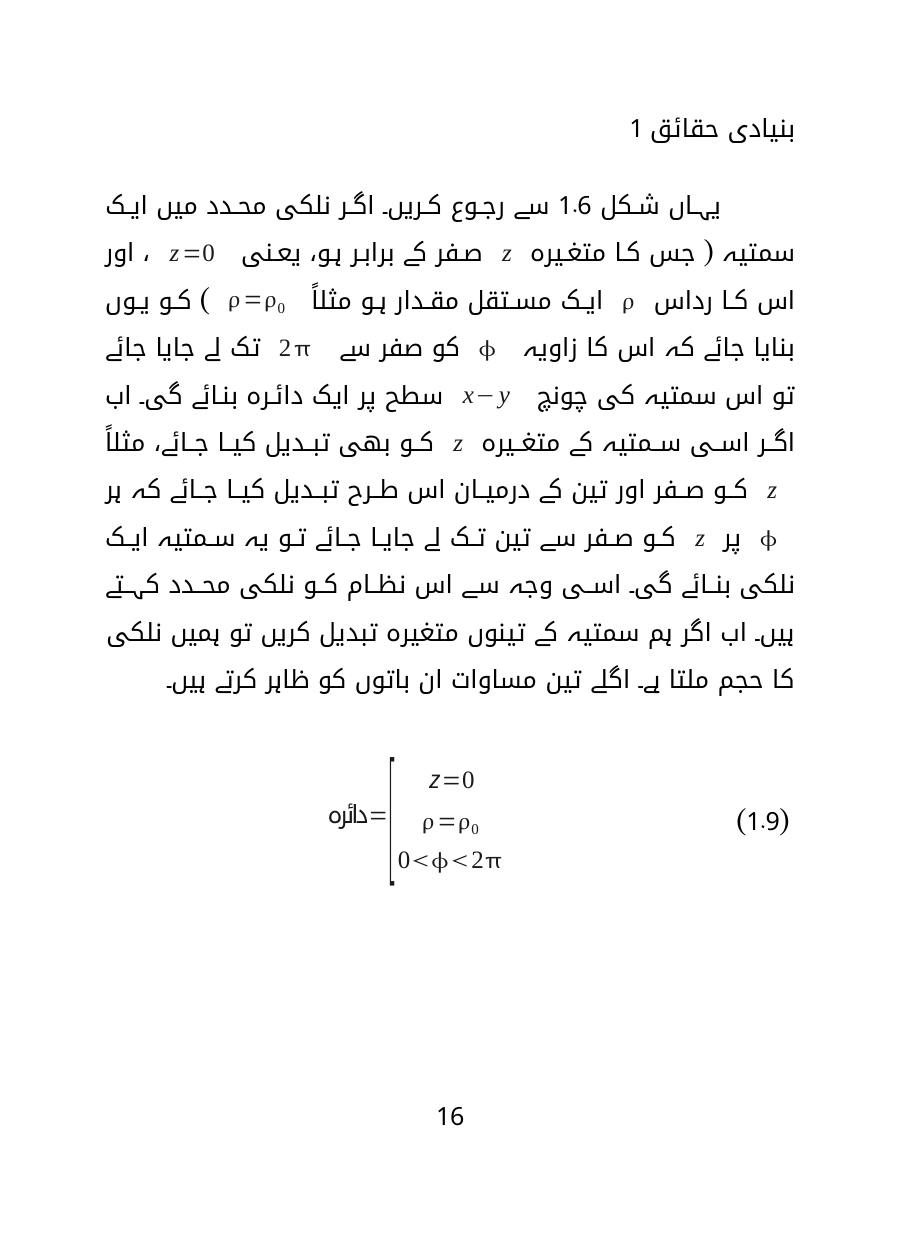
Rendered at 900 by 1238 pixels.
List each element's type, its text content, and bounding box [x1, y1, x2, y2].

text یہاں شکل 1.6 سے رجوع کریں۔ اگر نلکی محدد میں ایک سمتیہ ( جس کا متغیرہصفر کے برابر ہو، یعنی ، اور اس کا رداسایک مستقل مقدار ہو مثلاً ) کو یوں بنایا جائے کہ اس کا زاویہ کو صفر سے تک لے جایا جائے تو اس سمتیہ کی چونچ سطح پر ایک دائرہ بنائے گی۔ اب اگر اسی سمتیہ کے متغیرہکو بھی تبدیل کیا جائے، مثلاً کو صفر اور تین کے درمیان اس طرح تبدیل کیا جائے کہ ہرپرکو صفر سے تین تک لے جایا جائے تو یہ سمتیہ ایک نلکی بنائے گی۔ اسی وجہ سے اس نظام کو نلکی محدد کہتے ہیں۔ اب اگر ہم سمتیہ کے تینوں متغیرہ تبدیل کریں تو ہمیں نلکی کا حجم ملتا ہے۔ اگلے تین مساوات ان باتوں کو ظاہر کرتے ہیں۔ [105, 182, 795, 704]
table_header [105, 750, 718, 905]
table_header (1.9) [718, 750, 795, 905]
